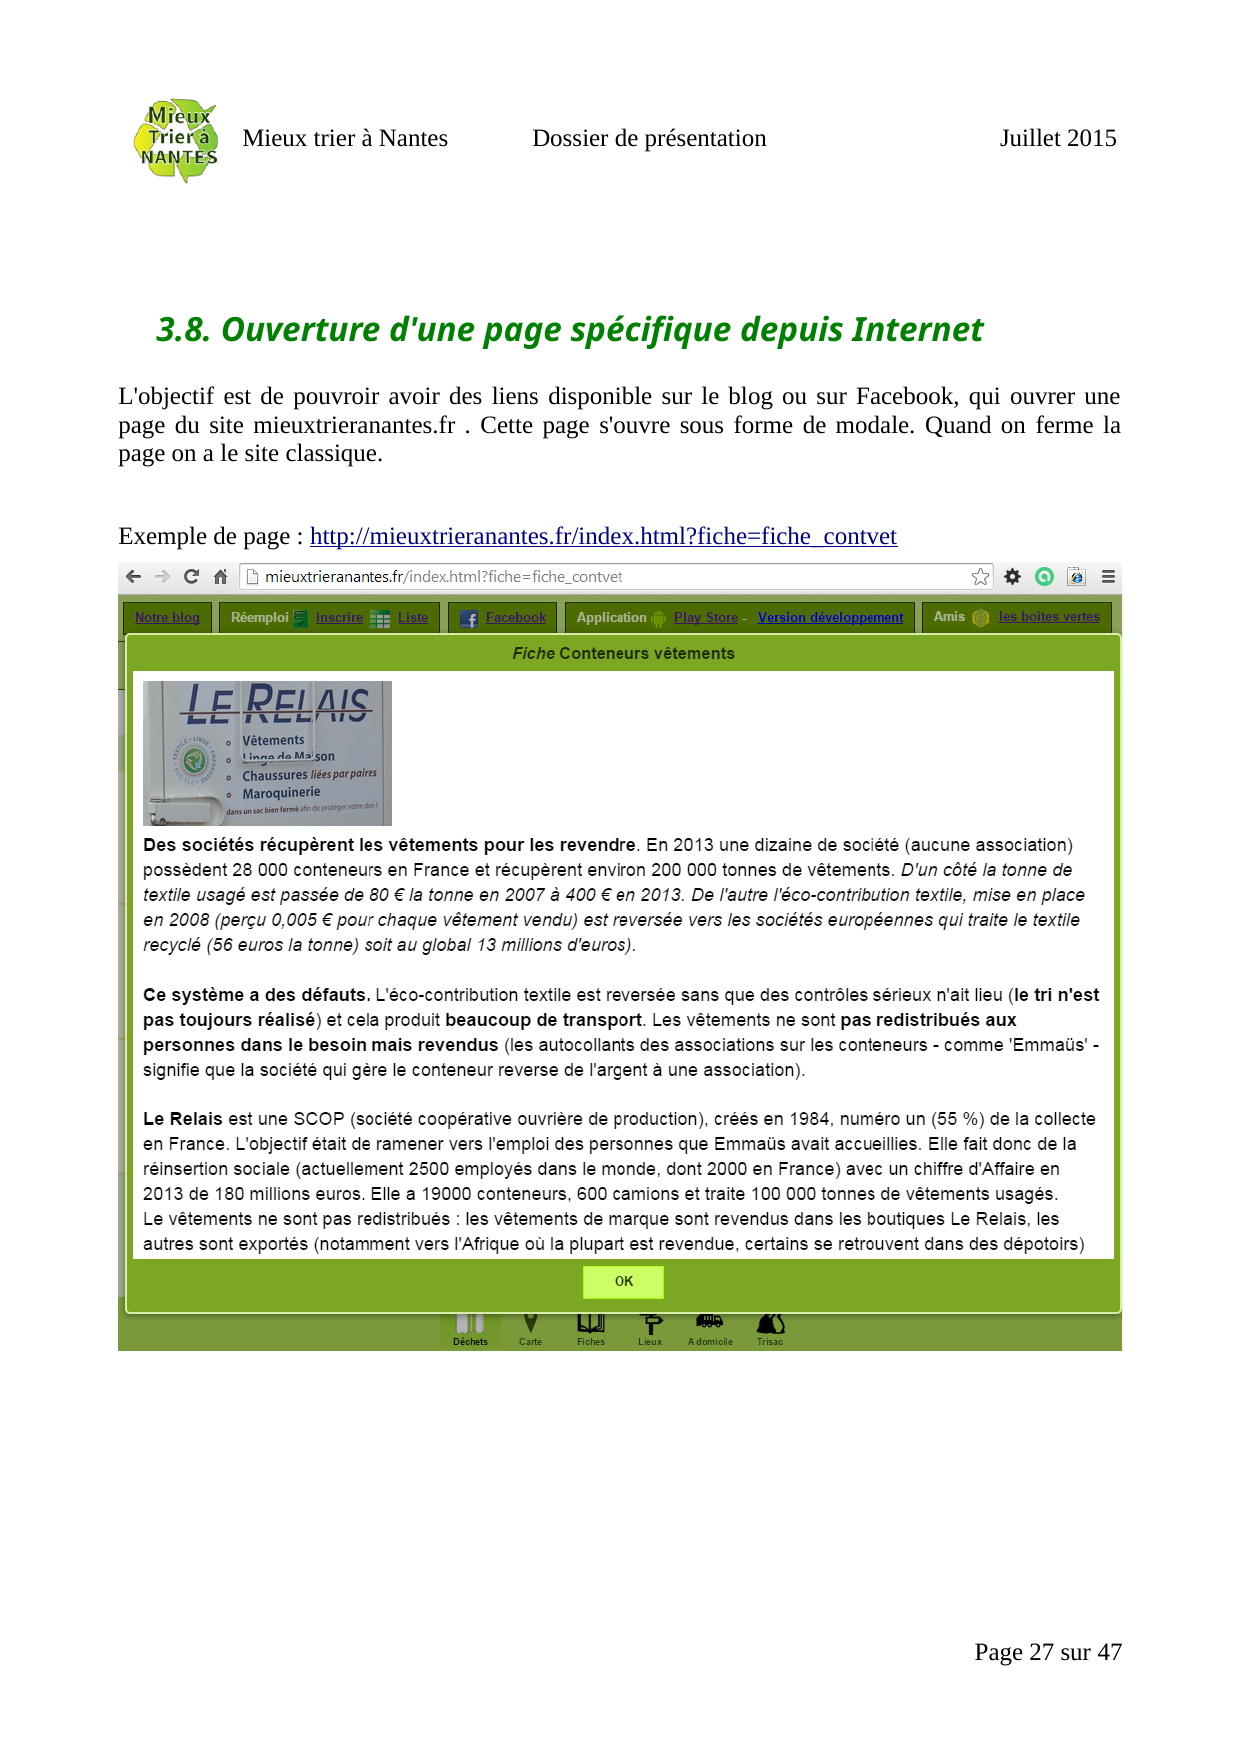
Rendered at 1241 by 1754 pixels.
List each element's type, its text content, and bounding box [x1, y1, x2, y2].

picture [118, 562, 1123, 1351]
text L'objectif est de pouvroir avoir des liens disponible sur le blog ou sur Facebook, qui ouvrer une page du site mieuxtrieranantes.fr . Cette page s'ouvre sous forme de modale. Quand on ferme la page on a le site classique. [118, 381, 1122, 467]
picture [131, 95, 221, 185]
subtitle Ouverture d'une page spécifique depuis Internet [148, 306, 1122, 351]
text Exemple de page : http://mieuxtrieranantes.fr/index.html?fiche=fiche_contvet [118, 521, 1122, 550]
